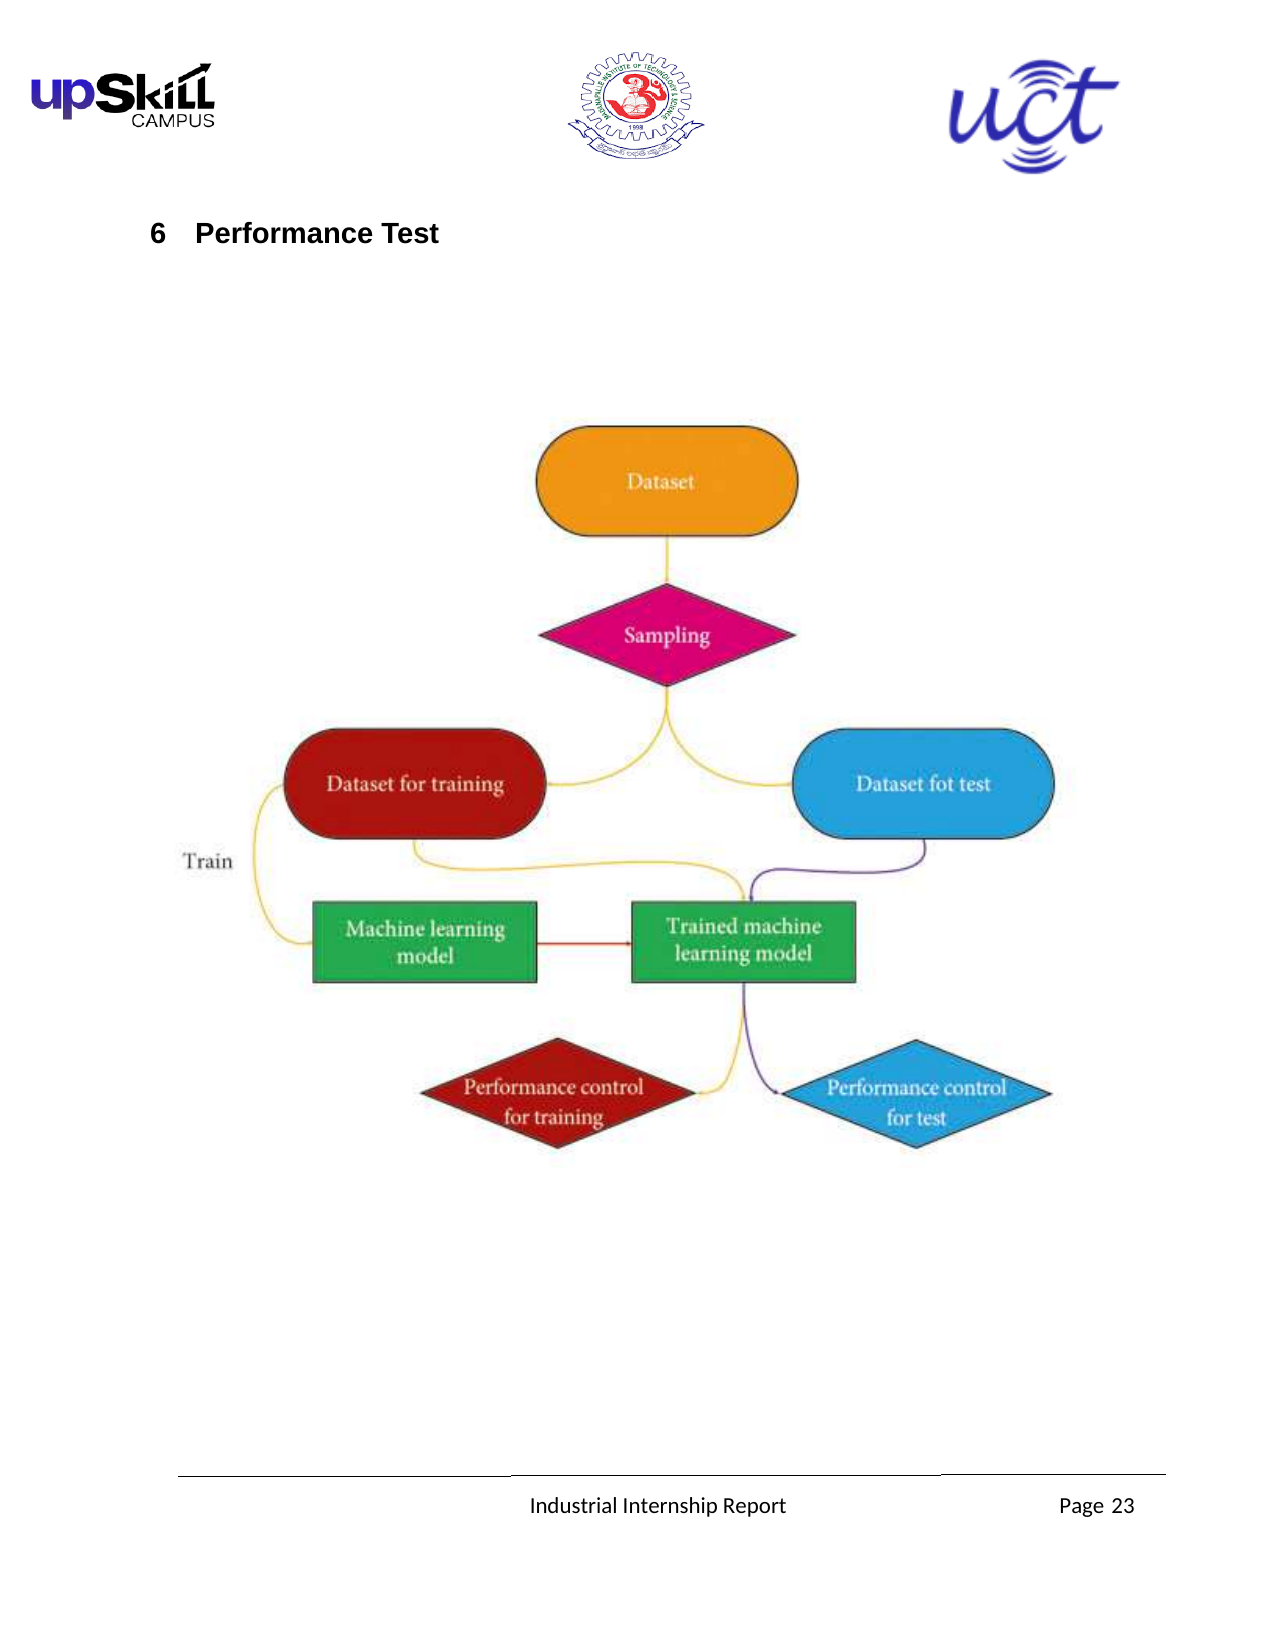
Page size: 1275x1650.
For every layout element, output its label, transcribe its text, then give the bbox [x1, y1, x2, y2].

subtitle Performance Test [150, 216, 1134, 250]
